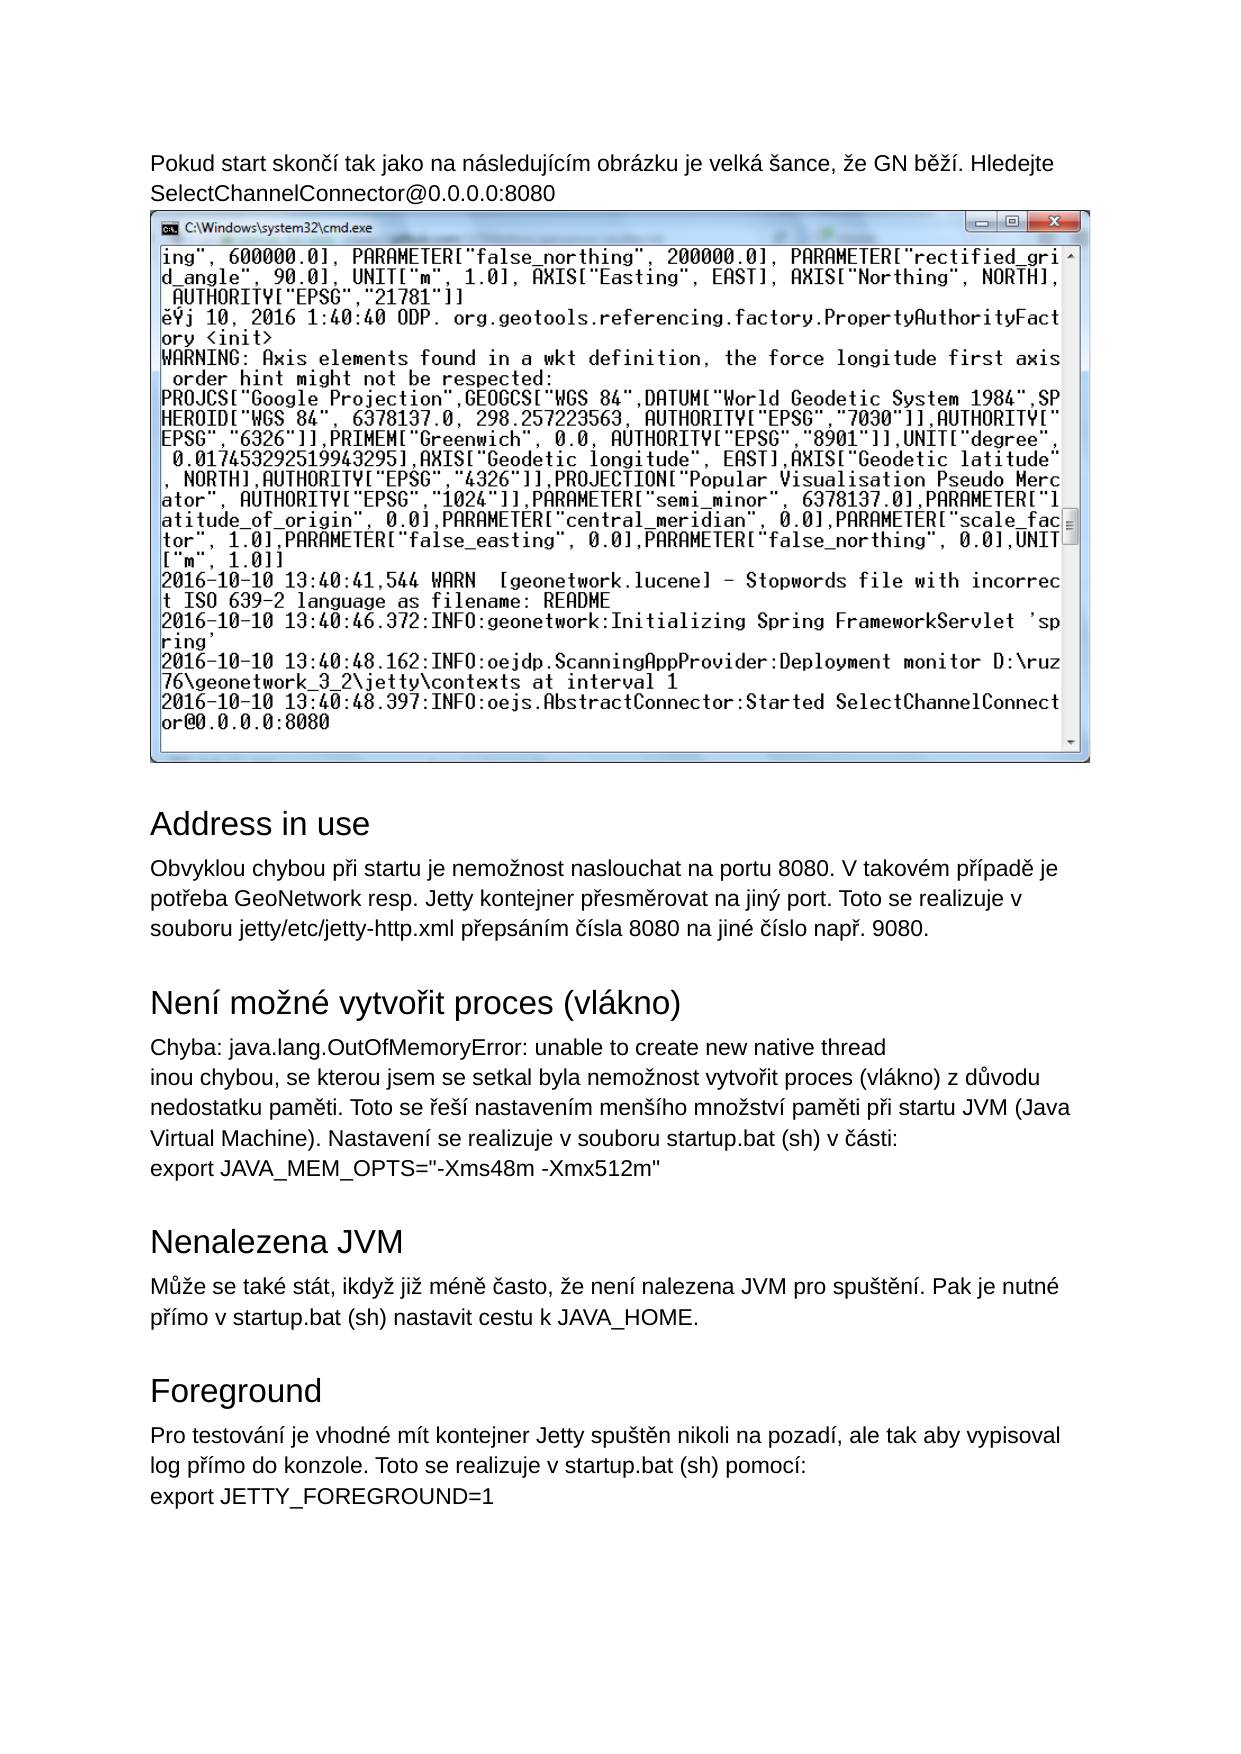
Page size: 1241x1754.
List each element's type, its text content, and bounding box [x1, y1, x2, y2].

subtitle Foreground [150, 1371, 1090, 1410]
subtitle Není možné vytvořit proces (vlákno) [150, 983, 1090, 1021]
picture [150, 210, 1091, 763]
text export JAVA_MEM_OPTS="-Xms48m -Xmx512m" [150, 1155, 1090, 1181]
text Obvyklou chybou při startu je nemožnost naslouchat na portu 8080. V takovém případě je potřeba GeoNetwork resp. Jetty kontejner přesměrovat na jiný port. Toto se realizuje v souboru jetty/etc/jetty-http.xml přepsáním čísla 8080 na jiné číslo např. 9080. [150, 855, 1090, 942]
subtitle Nenalezena JVM [150, 1222, 1090, 1261]
text Pokud start skončí tak jako na následujícím obrázku je velká šance, že GN běží. Hledejte SelectChannelConnector@0.0.0.0:8080 [150, 150, 1090, 207]
text export JETTY_FOREGROUND=1 [150, 1483, 1090, 1509]
text Může se také stát, ikdyž již méně často, že není nalezena JVM pro spuštění. Pak je nutné přímo v startup.bat (sh) nastavit cestu k JAVA_HOME. [150, 1273, 1090, 1330]
text inou chybou, se kterou jsem se setkal byla nemožnost vytvořit proces (vlákno) z důvodu nedostatku paměti. Toto se řeší nastavením menšího množství paměti při startu JVM (Java Virtual Machine). Nastavení se realizuje v souboru startup.bat (sh) v části: [150, 1064, 1090, 1151]
text Chyba: java.lang.OutOfMemoryError: unable to create new native thread [150, 1034, 1090, 1060]
text Pro testování je vhodné mít kontejner Jetty spuštěn nikoli na pozadí, ale tak aby vypisoval log přímo do konzole. Toto se realizuje v startup.bat (sh) pomocí: [150, 1422, 1090, 1479]
subtitle Address in use [150, 804, 1090, 842]
